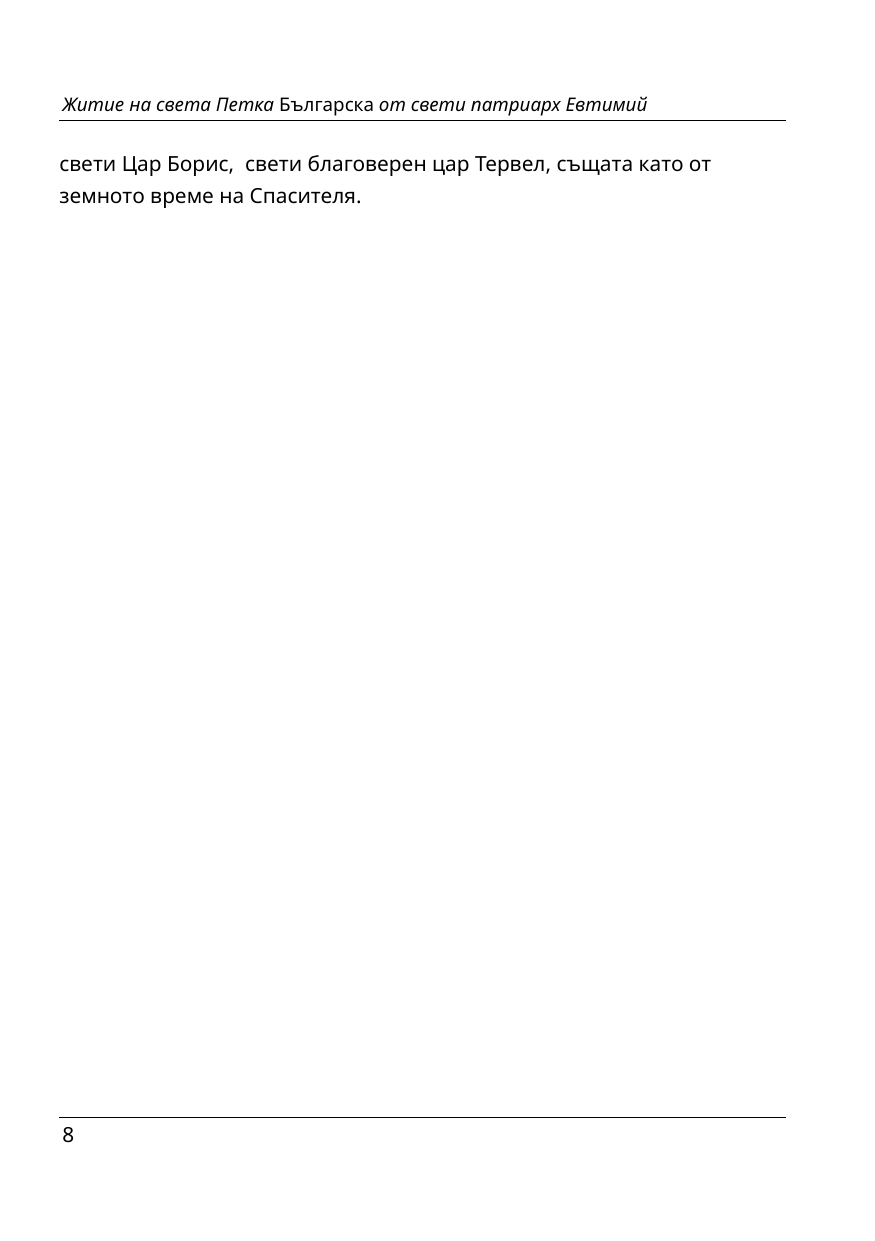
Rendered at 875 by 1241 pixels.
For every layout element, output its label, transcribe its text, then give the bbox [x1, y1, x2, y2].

text свети Цар Борис, свети благоверен цар Тервел, същата като от земното време на Спасителя. [59, 149, 786, 209]
